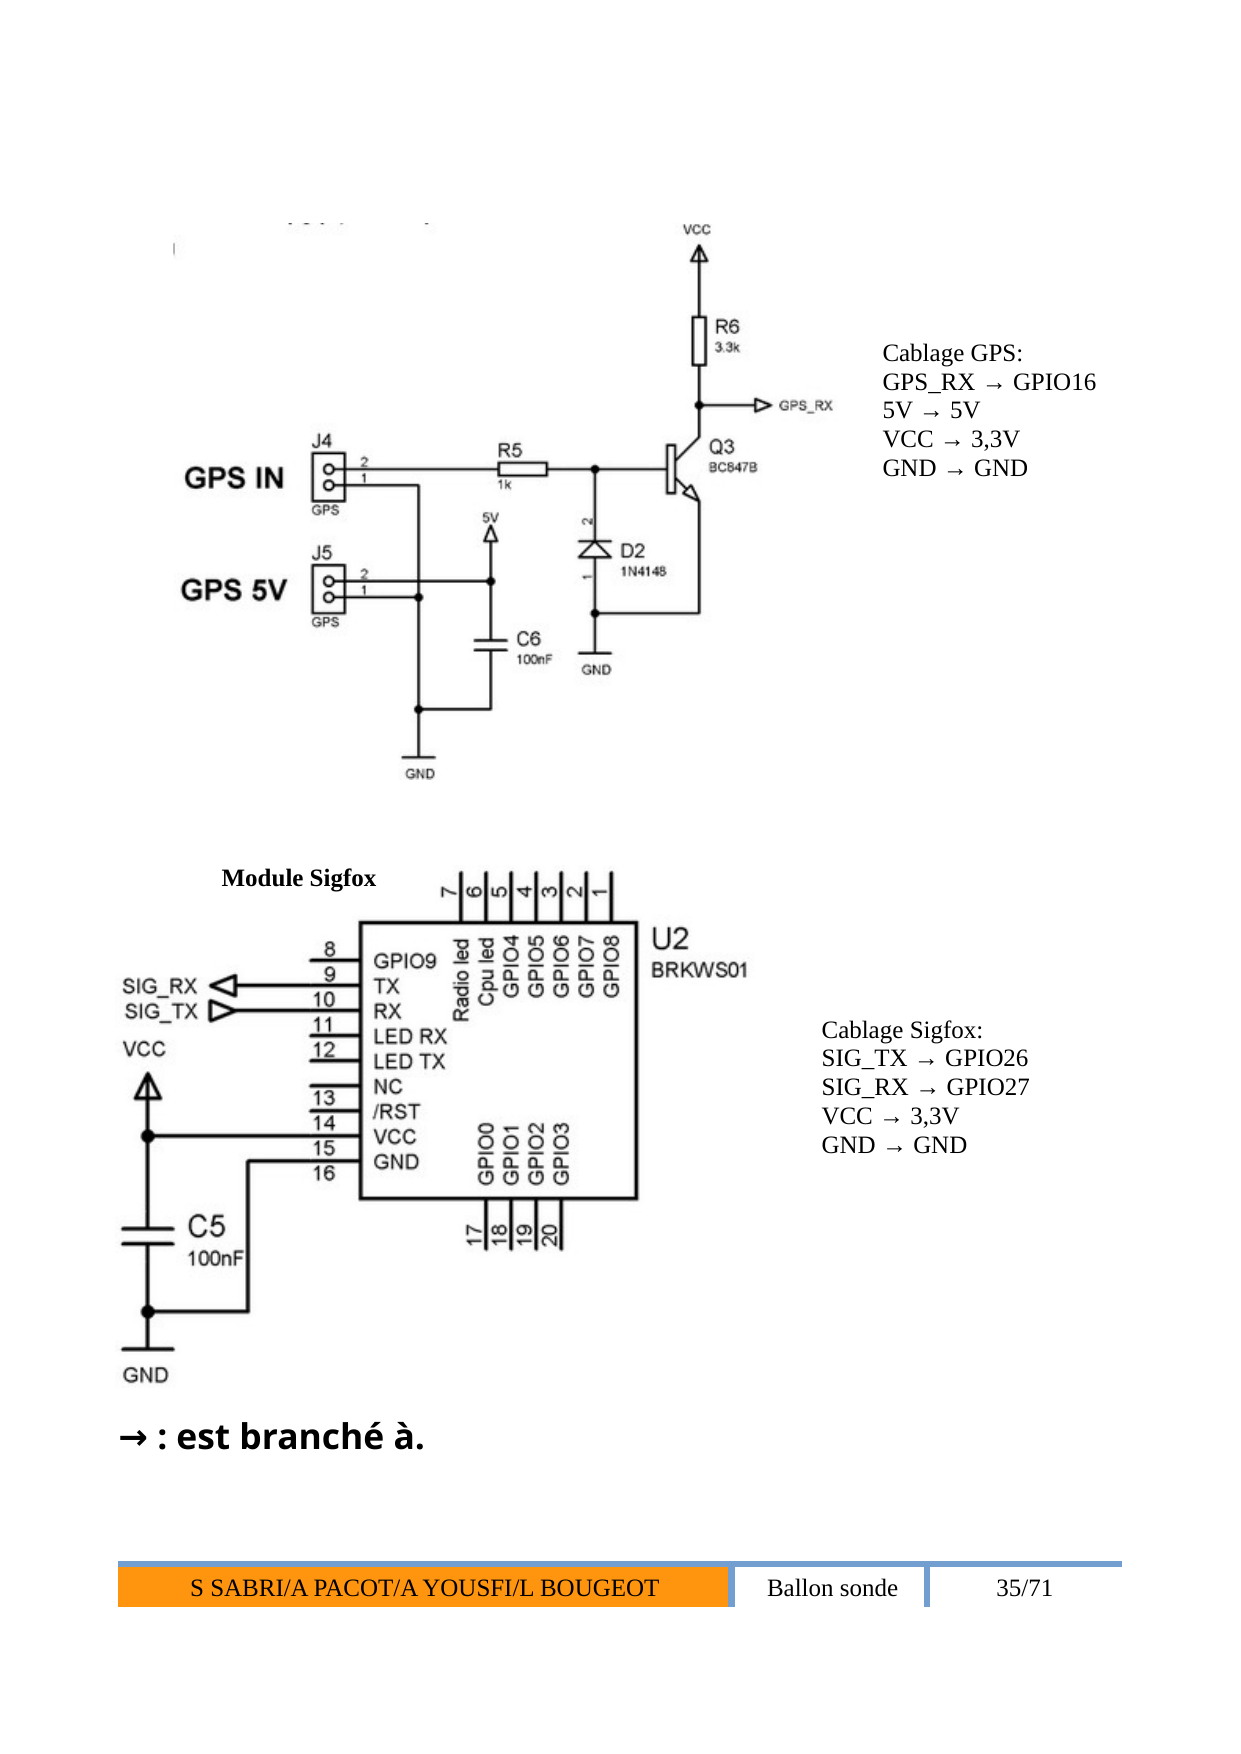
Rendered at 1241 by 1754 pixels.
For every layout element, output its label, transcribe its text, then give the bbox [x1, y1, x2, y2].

picture [114, 865, 759, 1388]
text → : est branché à. [118, 1412, 1122, 1460]
picture [173, 223, 847, 780]
